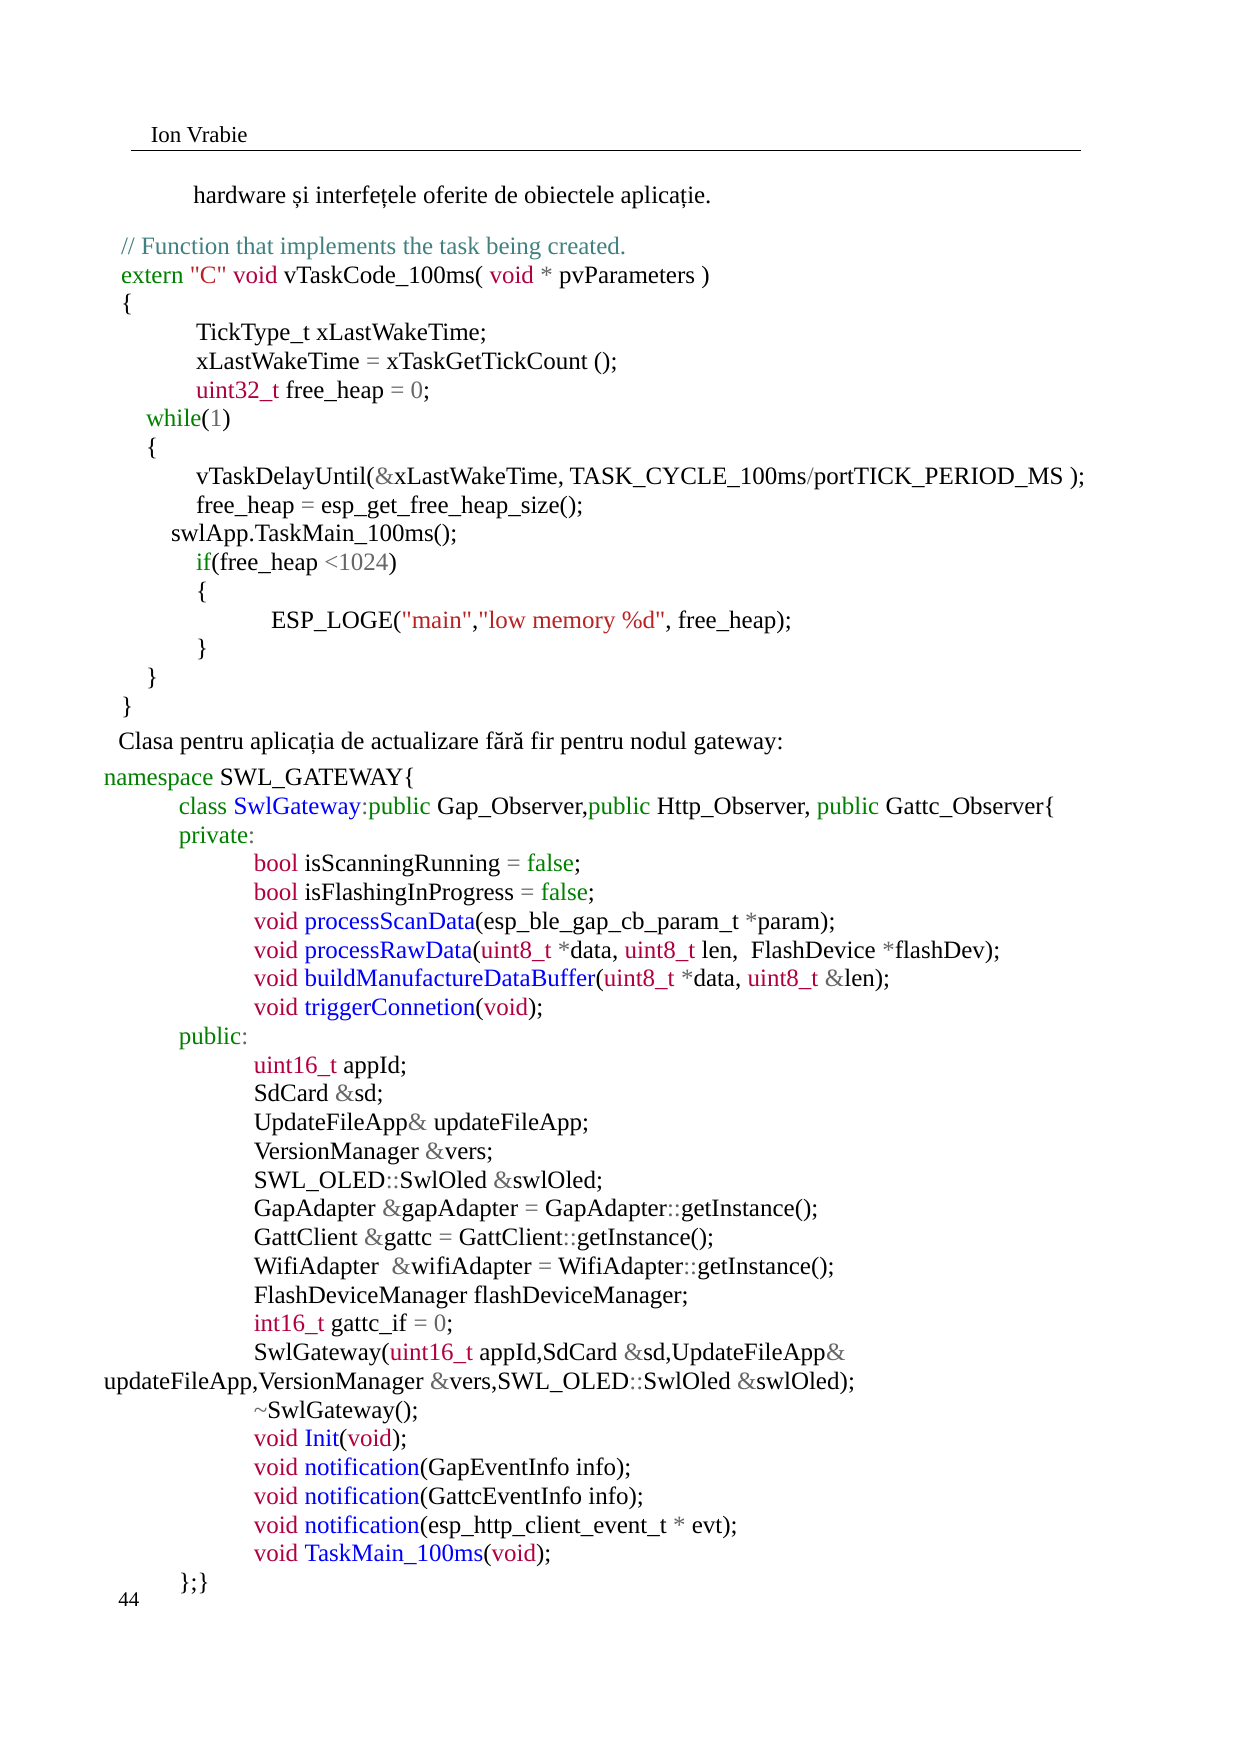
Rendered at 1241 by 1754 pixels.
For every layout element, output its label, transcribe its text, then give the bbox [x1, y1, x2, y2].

list hardware și interfețele oferite de obiectele aplicație. [156, 180, 1093, 209]
text Clasa pentru aplicația de actualizare fără fir pentru nodul gateway: [118, 726, 1093, 755]
